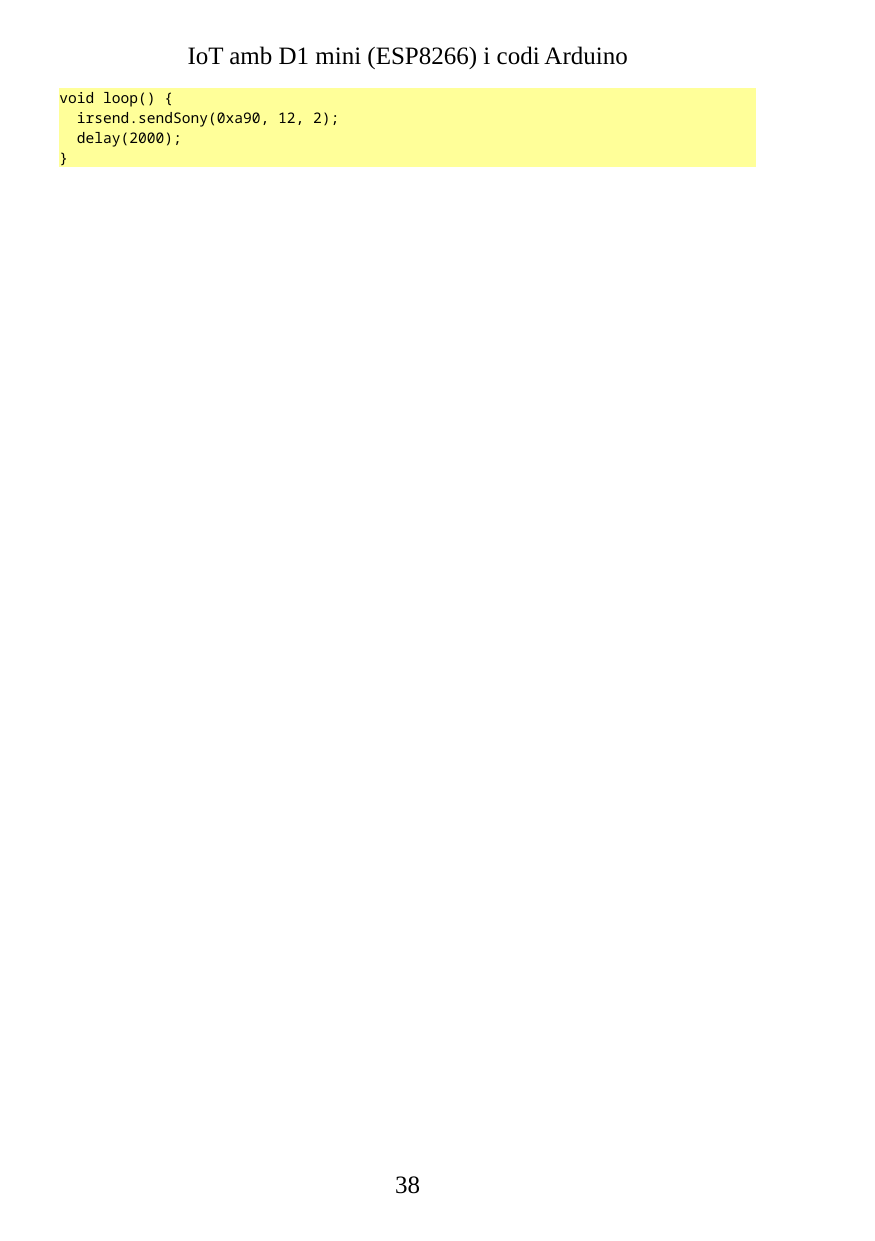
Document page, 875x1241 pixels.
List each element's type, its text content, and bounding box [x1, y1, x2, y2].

text irsend.sendSony(0xa90, 12, 2); [59, 108, 756, 128]
text void loop() { [59, 88, 756, 108]
text } [59, 147, 756, 167]
text delay(2000); [59, 128, 756, 147]
